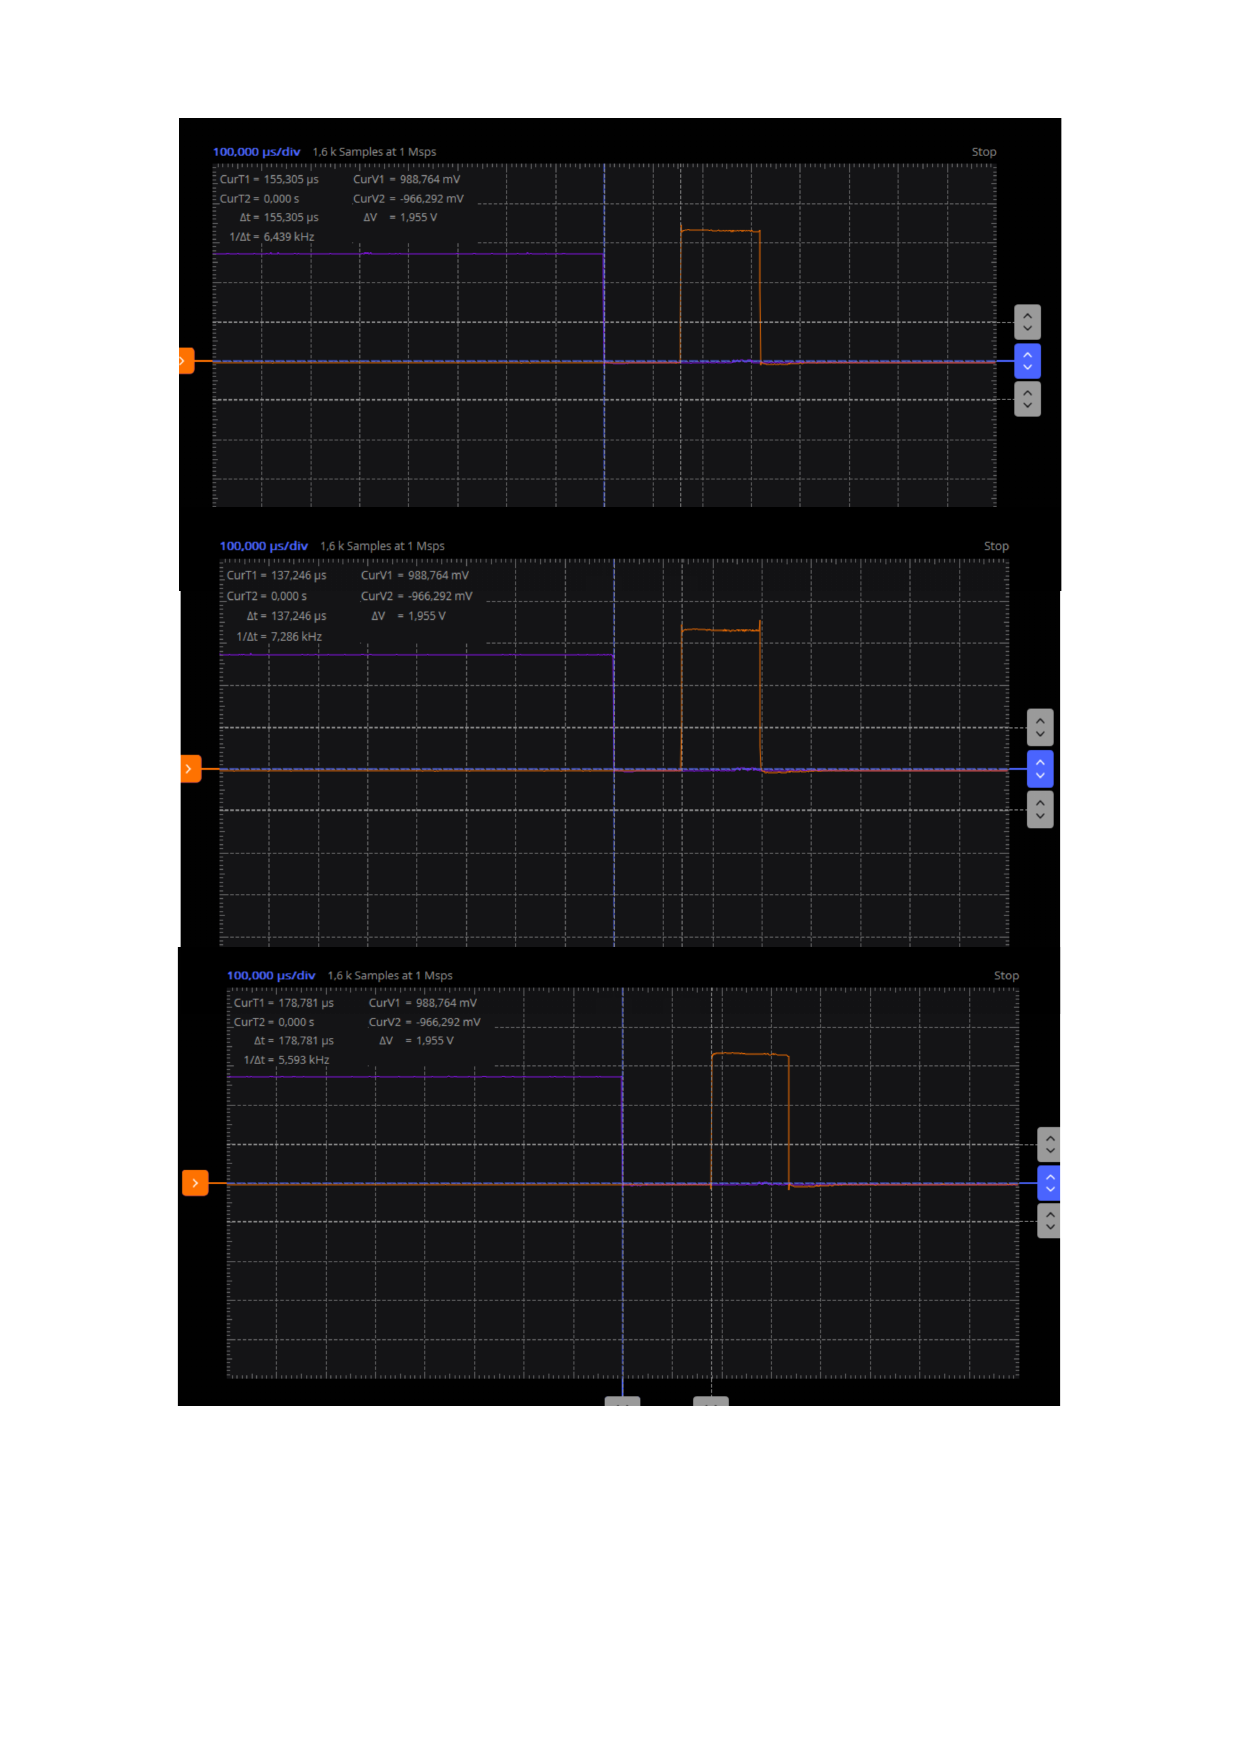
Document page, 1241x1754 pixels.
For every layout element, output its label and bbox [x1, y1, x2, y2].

picture [177, 118, 1062, 1406]
